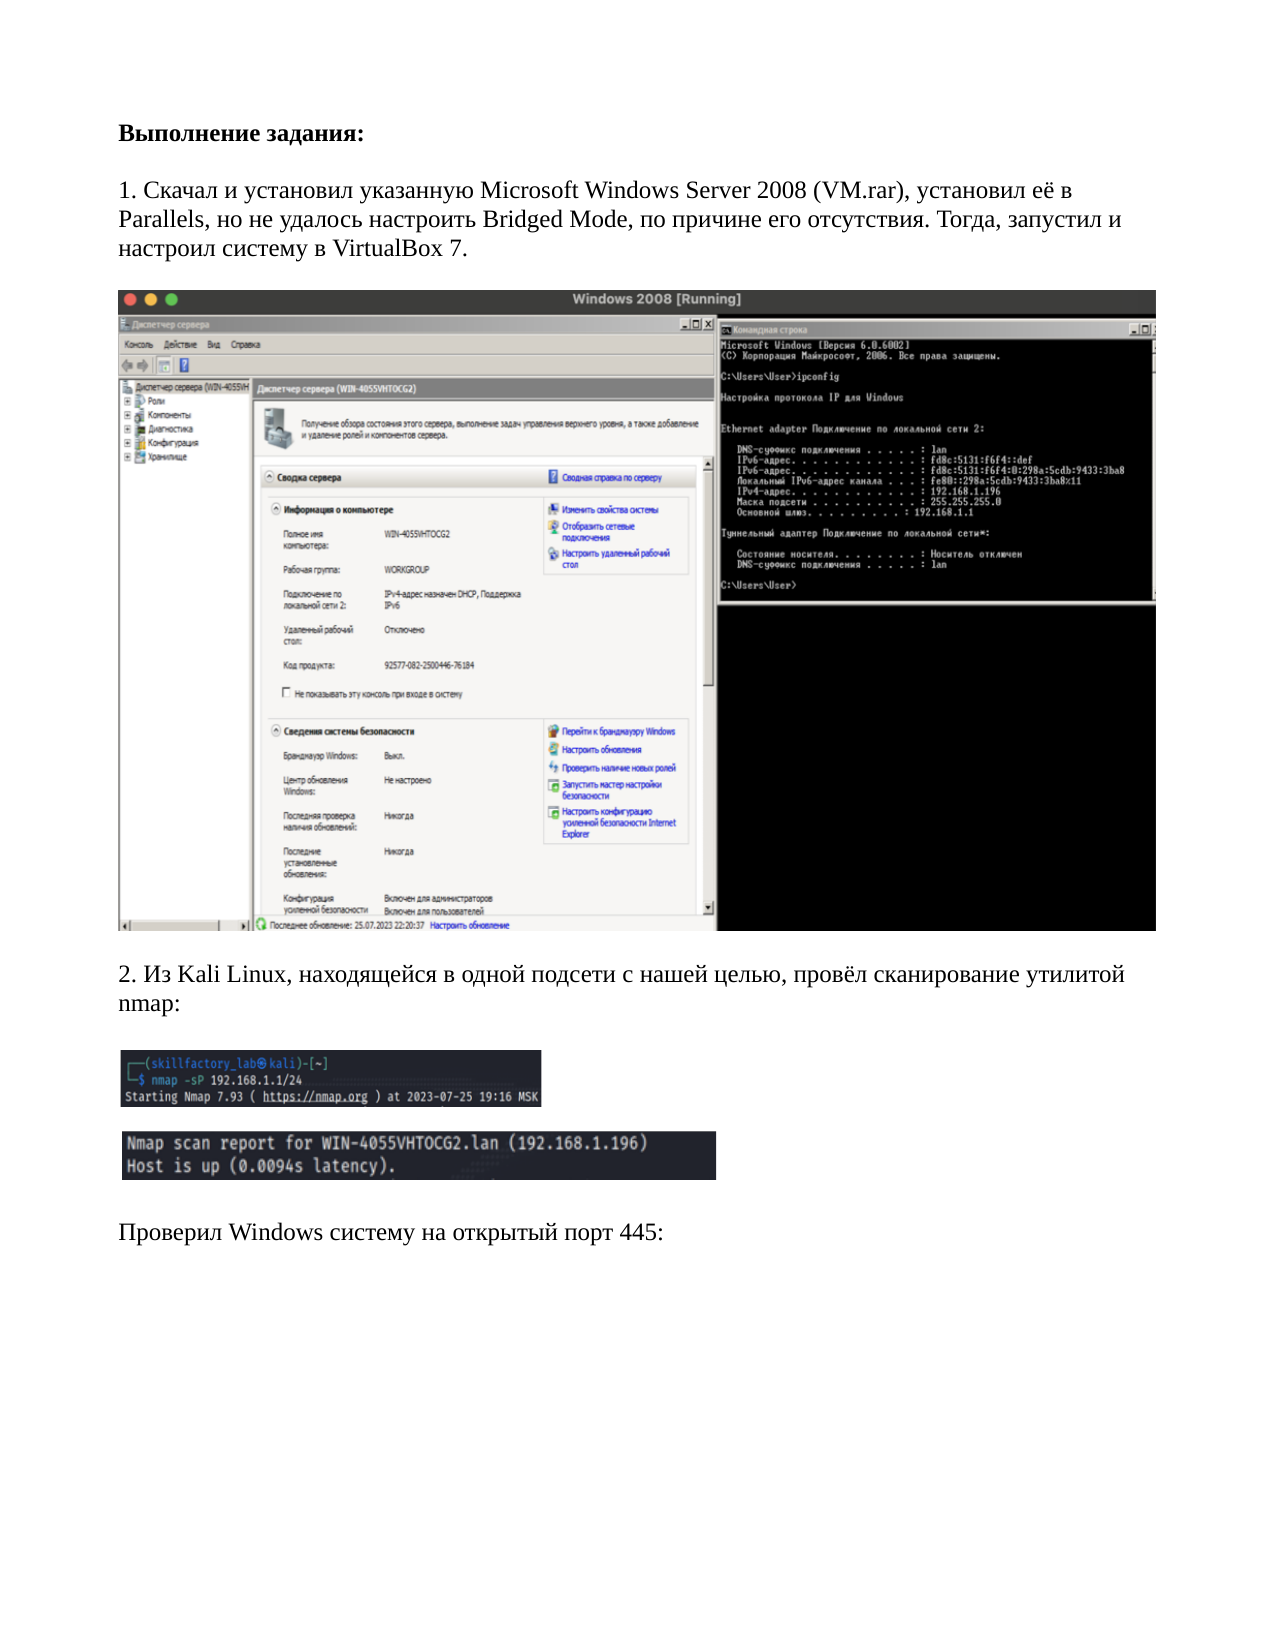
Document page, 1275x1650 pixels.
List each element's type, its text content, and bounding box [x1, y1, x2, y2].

text Выполнение задания: [118, 118, 1157, 147]
text Проверил Windows систему на открытый порт 445: [118, 1217, 1157, 1245]
picture [120, 1050, 542, 1107]
picture [118, 290, 1157, 931]
text 2. Из Kali Linux, находящейся в одной подсети с нашей целью, провёл сканирование утилитой nmap: [118, 959, 1157, 1016]
text 1. Скачал и установил указанную Microsoft Windows Server 2008 (VM.rar), установил её в Parallels, но не удалось настроить Bridged Mode, по причине его отсутствия. Тогда, запустил и настроил систему в VirtualBox 7. [118, 176, 1157, 262]
picture [122, 1130, 717, 1180]
